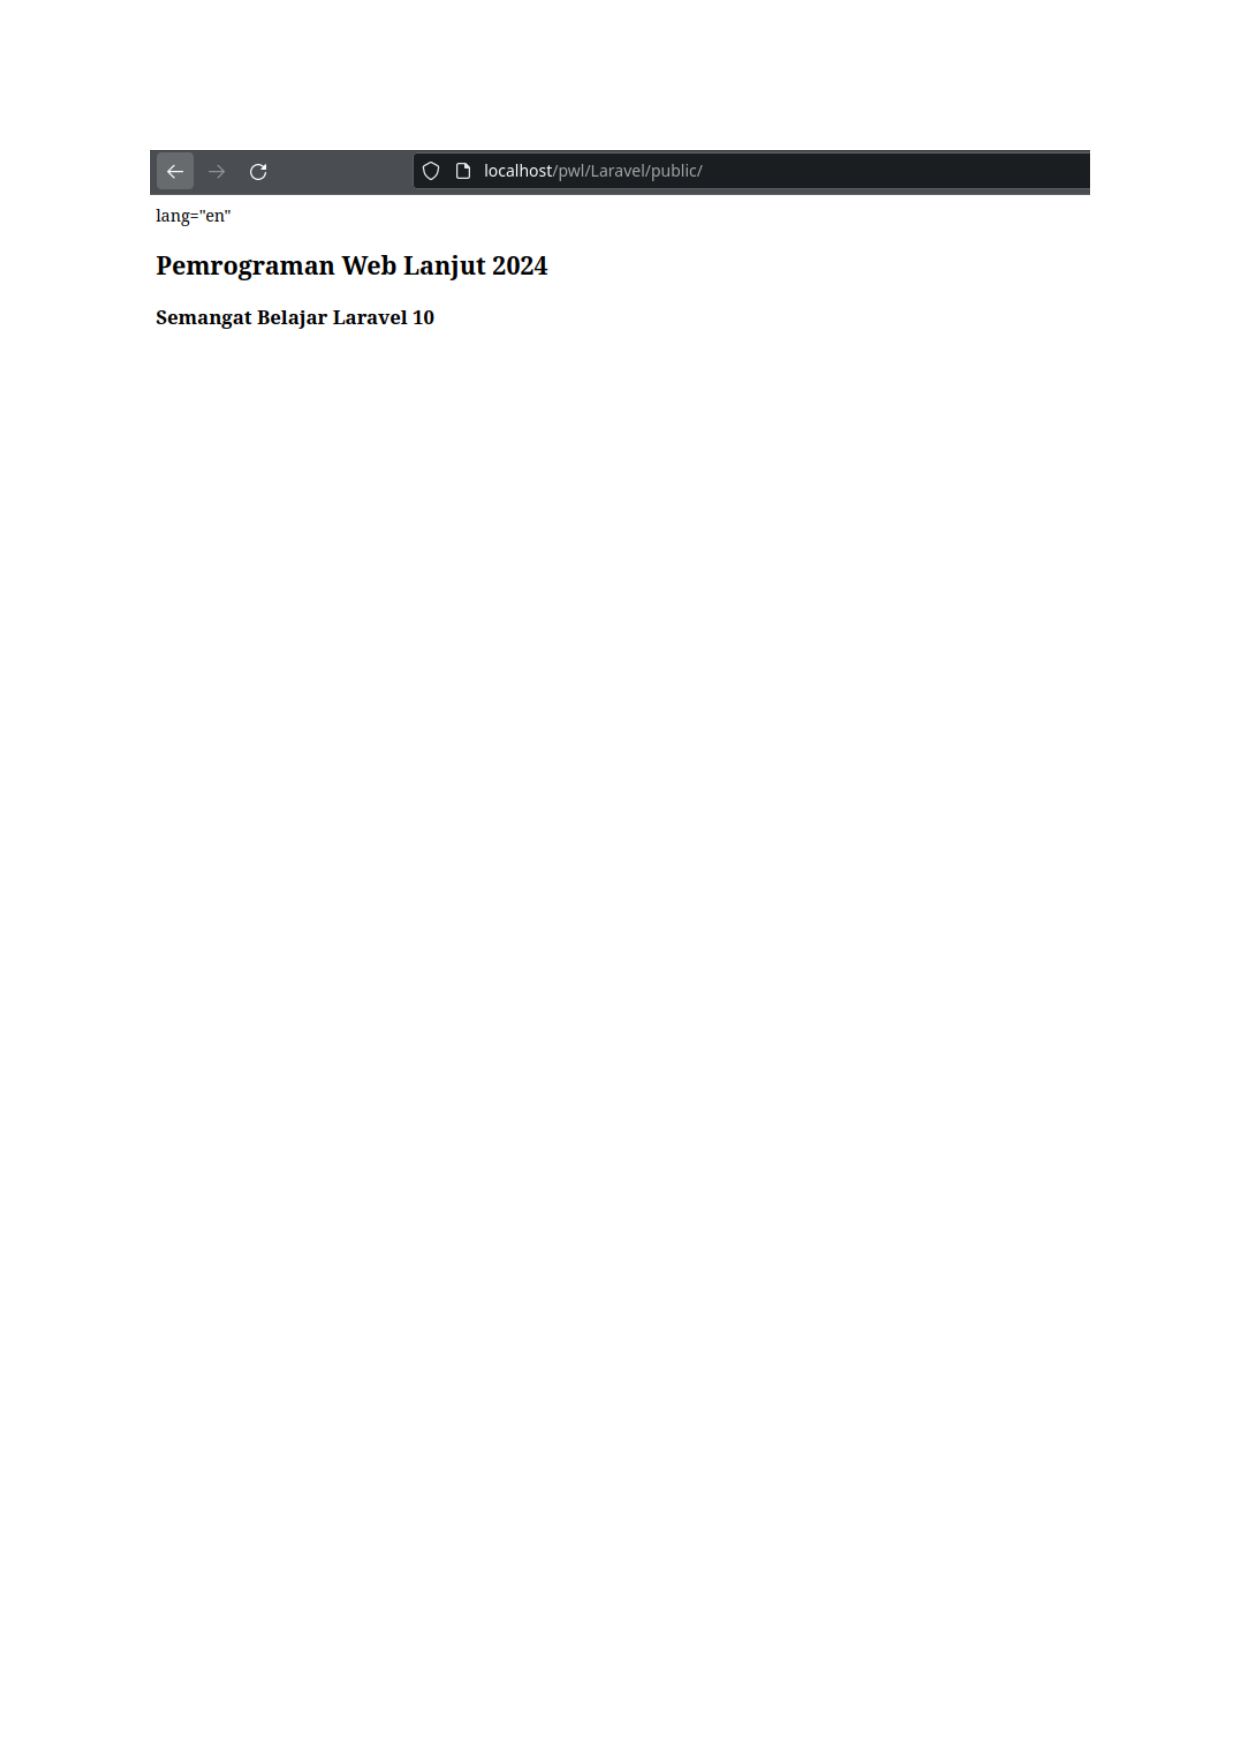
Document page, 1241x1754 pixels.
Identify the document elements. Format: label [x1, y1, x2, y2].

picture [150, 150, 1091, 661]
